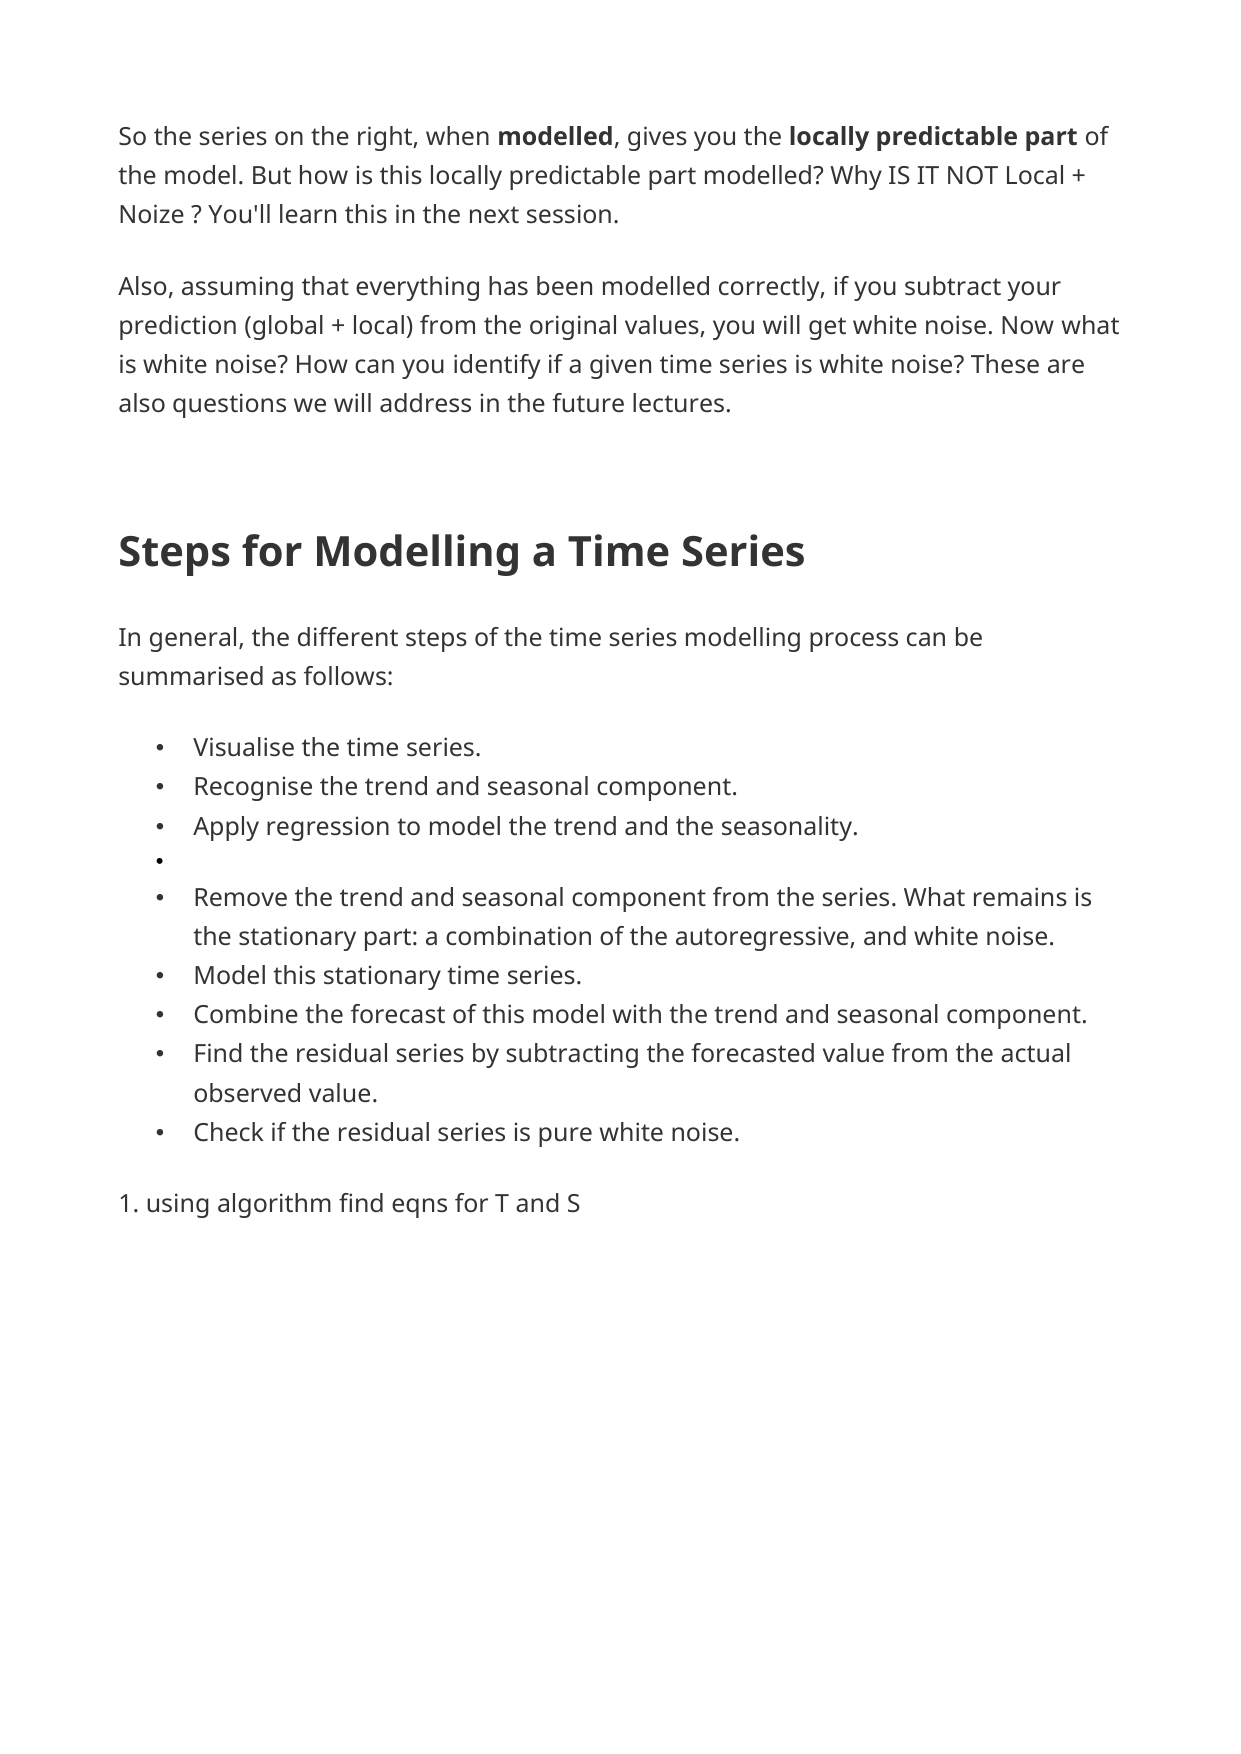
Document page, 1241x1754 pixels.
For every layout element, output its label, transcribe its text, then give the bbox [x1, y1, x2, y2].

list Combine the forecast of this model with the trend and seasonal component. [156, 997, 1122, 1031]
list Model this stationary time series. [156, 958, 1122, 992]
text Steps for Modelling a Time Series [118, 522, 1122, 579]
text In general, the different steps of the time series modelling process can be summarised as follows: [118, 619, 1122, 692]
list Apply regression to model the trend and the seasonality. [156, 808, 1122, 842]
list Check if the residual series is pure white noise. [156, 1114, 1122, 1148]
text So the series on the right, when modelled, gives you the locally predictable part of the model. But how is this locally predictable part modelled? Why IS IT NOT Local + Noize ? You'll learn this in the next session. [118, 118, 1122, 231]
list Visualise the time series. [156, 730, 1122, 764]
list Remove the trend and seasonal component from the series. What remains is the stationary part: a combination of the autoregressive, and white noise. [156, 879, 1122, 953]
list Find the residual series by subtracting the forecasted value from the actual observed value. [156, 1036, 1122, 1109]
text 1. using algorithm find eqns for T and S [118, 1186, 1122, 1220]
text Also, assuming that everything has been modelled correctly, if you subtract your prediction (global + local) from the original values, you will get white noise. Now what is white noise? How can you identify if a given time series is white noise? These are also questions we will address in the future lectures. [118, 269, 1122, 420]
list Recognise the trend and seasonal component. [156, 769, 1122, 803]
